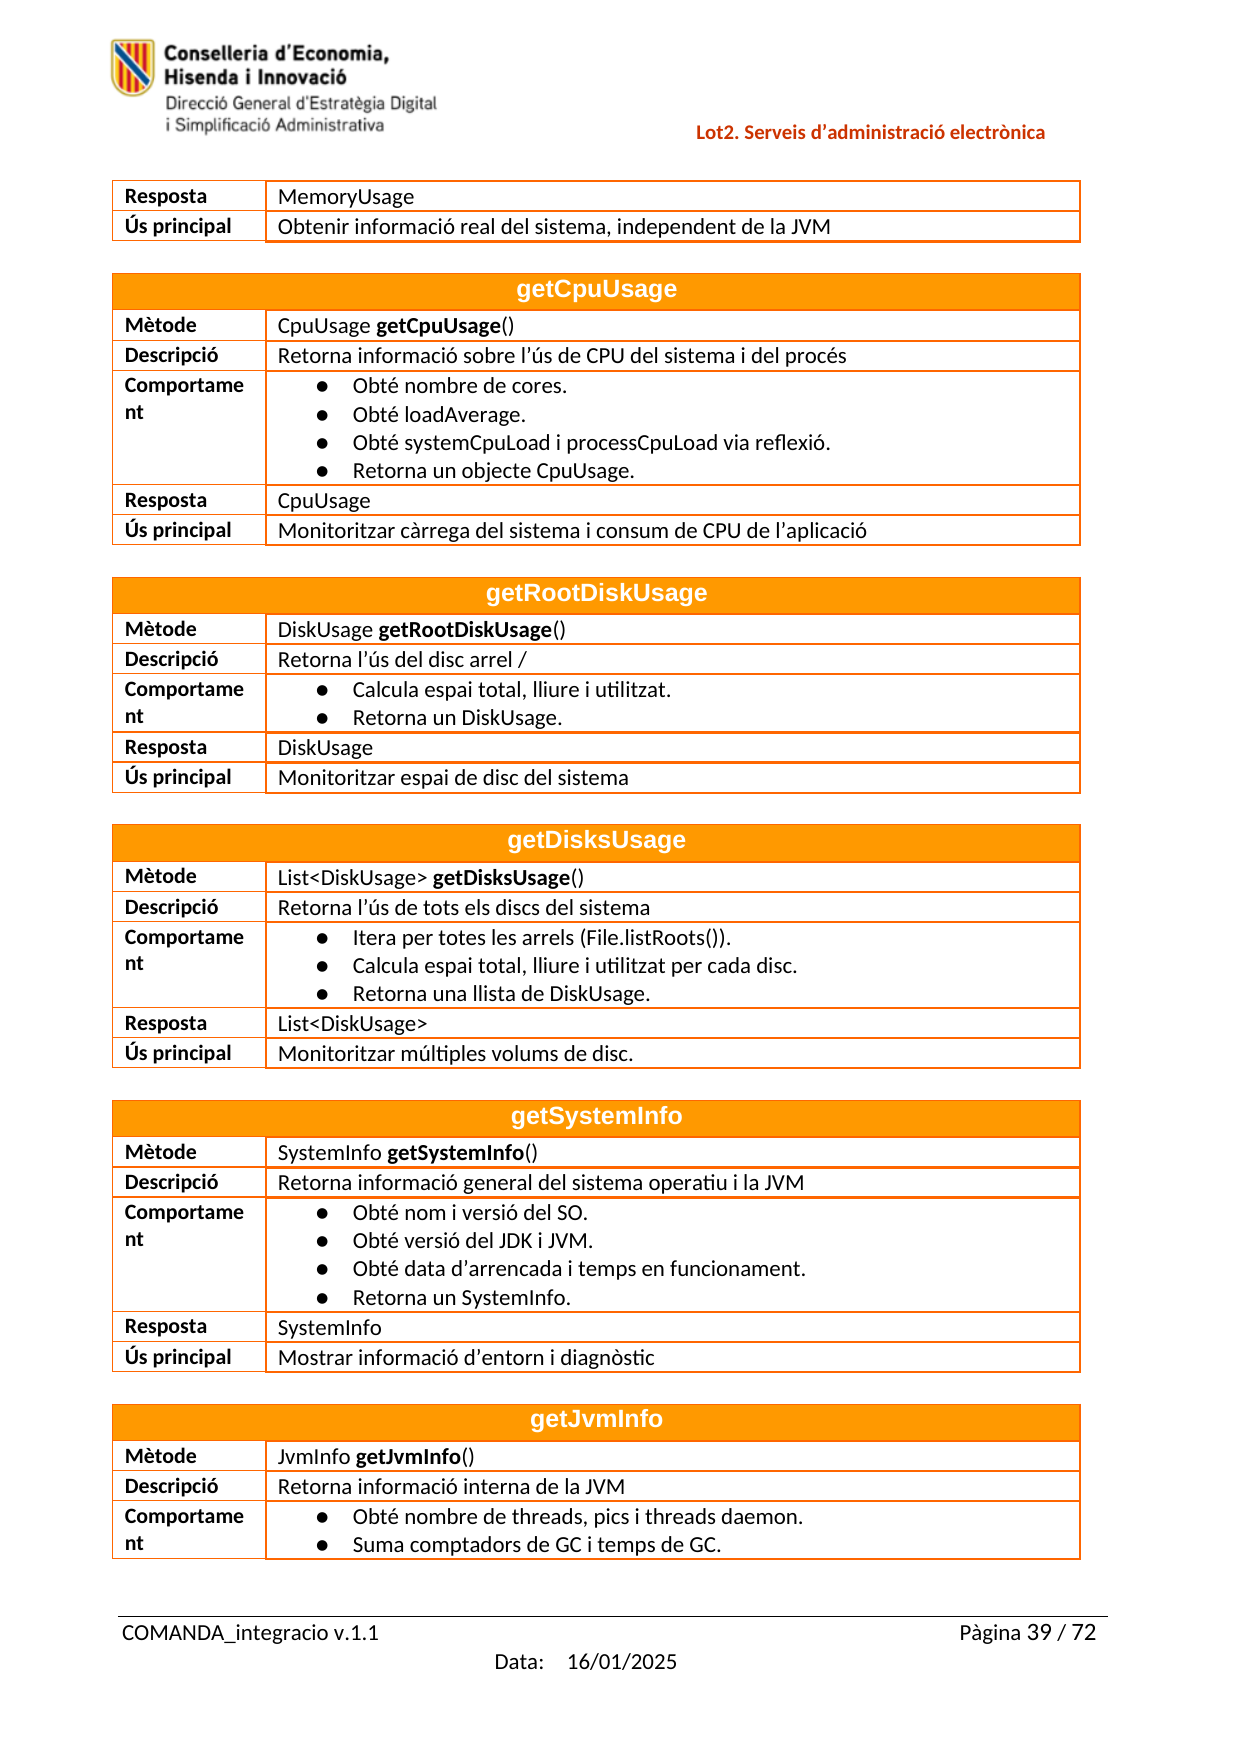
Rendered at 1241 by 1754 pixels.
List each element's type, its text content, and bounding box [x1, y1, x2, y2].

table_cell Descripció [113, 1471, 265, 1500]
table_header getRootDiskUsage [113, 578, 1079, 613]
table_cell Resposta [113, 1312, 265, 1341]
table_cell Resposta [113, 485, 265, 514]
table_cell Itera per totes les arrels (File.listRoots()). Calcula espai total, lliure i utilitzat per cada disc. Retorna una llista de DiskUsage. [267, 923, 1079, 1007]
table_cell JvmInfo getJvmInfo() [267, 1442, 1079, 1470]
table_cell Mètode [113, 862, 265, 891]
table_cell SystemInfo [267, 1313, 1079, 1341]
picture [100, 26, 467, 156]
table_cell Retorna l’ús de tots els discs del sistema [267, 893, 1079, 921]
table_cell Resposta [113, 181, 265, 210]
table_cell Retorna informació interna de la JVM [267, 1472, 1079, 1500]
table_header getCpuUsage [113, 274, 1079, 309]
table_cell Monitoritzar càrrega del sistema i consum de CPU de l’aplicació [267, 516, 1079, 544]
table_cell Monitoritzar múltiples volums de disc. [267, 1039, 1079, 1067]
table_cell Obté nombre de cores. Obté loadAverage. Obté systemCpuLoad i processCpuLoad via reflexió. Retorna un objecte CpuUsage. [267, 372, 1079, 484]
table_cell Descripció [113, 892, 265, 921]
table_cell DiskUsage [267, 734, 1079, 761]
table_cell Comportament [113, 371, 265, 484]
table_cell Calcula espai total, lliure i utilitzat. Retorna un DiskUsage. [267, 675, 1079, 731]
table_cell Mètode [113, 1441, 265, 1470]
table_cell Mostrar informació d’entorn i diagnòstic [267, 1343, 1079, 1371]
table_cell Resposta [113, 733, 265, 761]
table_cell Retorna l’ús del disc arrel / [267, 645, 1079, 673]
table_cell CpuUsage getCpuUsage() [267, 311, 1079, 339]
table_cell MemoryUsage [267, 182, 1079, 210]
table_cell Ús principal [113, 1038, 265, 1067]
table_cell Mètode [113, 614, 265, 643]
table_cell Resposta [113, 1008, 265, 1037]
table_cell Ús principal [113, 211, 265, 240]
table_cell Descripció [113, 1168, 265, 1196]
table_cell DiskUsage getRootDiskUsage() [267, 615, 1079, 643]
table_cell Ús principal [113, 763, 265, 792]
table_cell Mètode [113, 1137, 265, 1166]
table_cell Monitoritzar espai de disc del sistema [267, 764, 1079, 792]
table_header getDisksUsage [113, 825, 1079, 861]
table_cell Obtenir informació real del sistema, independent de la JVM [267, 212, 1079, 240]
table_cell Ús principal [113, 1342, 265, 1371]
table_cell CpuUsage [267, 486, 1079, 514]
table_cell Ús principal [113, 515, 265, 544]
table_cell Comportament [113, 1198, 265, 1311]
table_header getJvmInfo [113, 1405, 1079, 1440]
table_cell Retorna informació sobre l’ús de CPU del sistema i del procés [267, 342, 1079, 369]
table_cell Descripció [113, 644, 265, 673]
table_cell Comportament [113, 922, 265, 1007]
table_cell Retorna informació general del sistema operatiu i la JVM [267, 1169, 1079, 1196]
table_cell List<DiskUsage> [267, 1009, 1079, 1037]
table_cell Comportament [113, 674, 265, 731]
table_cell Descripció [113, 341, 265, 369]
table_cell Mètode [113, 310, 265, 339]
table_cell Obté nombre de threads, pics i threads daemon. Suma comptadors de GC i temps de GC. Retorna un JvmInfo. [267, 1502, 1079, 1558]
table_cell Comportament [113, 1501, 265, 1558]
table_cell SystemInfo getSystemInfo() [267, 1138, 1079, 1166]
table_cell List<DiskUsage> getDisksUsage() [267, 863, 1079, 891]
table_header getSystemInfo [113, 1101, 1079, 1136]
table_cell Obté nom i versió del SO. Obté versió del JDK i JVM. Obté data d’arrencada i temps en funcionament. Retorna un SystemInfo. [267, 1199, 1079, 1311]
